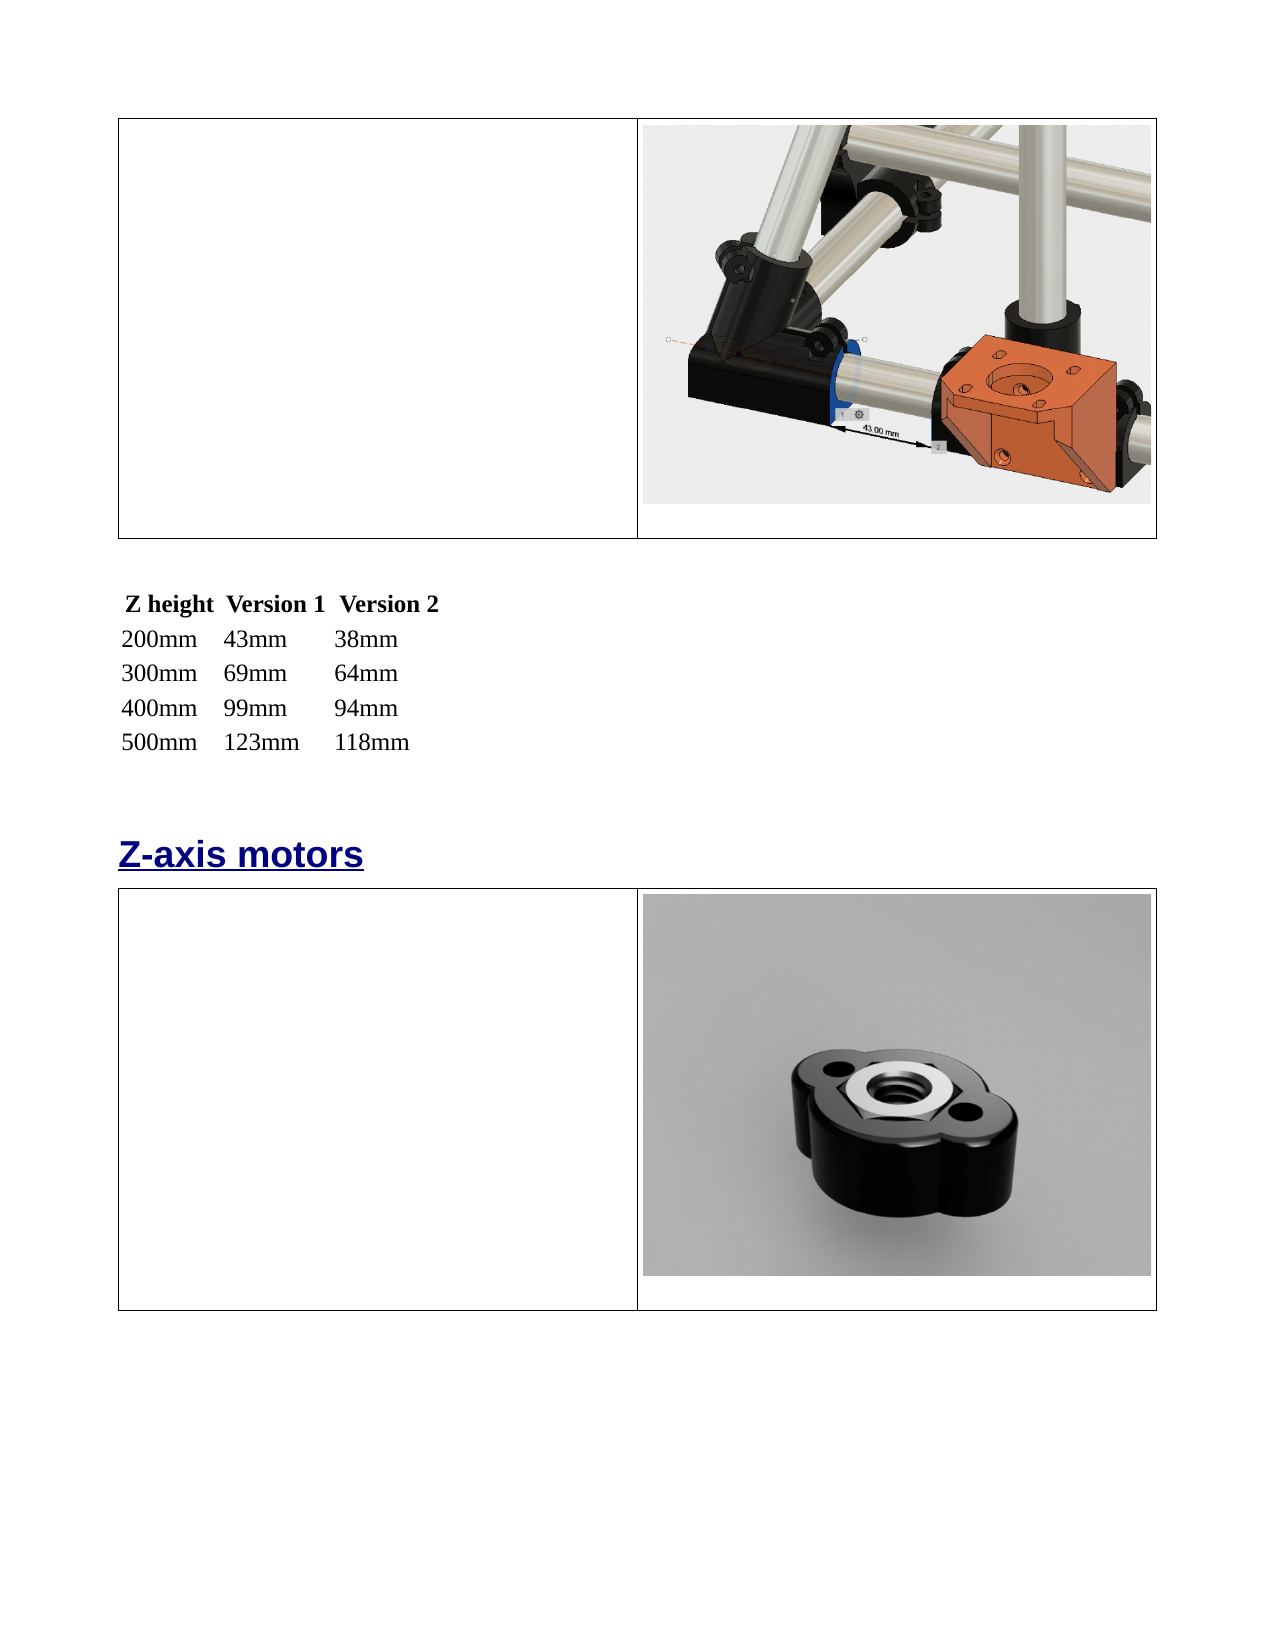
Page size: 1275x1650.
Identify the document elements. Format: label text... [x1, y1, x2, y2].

table_cell 300mm [118, 655, 220, 690]
table_header Z height [118, 586, 220, 621]
table_cell 500mm [118, 725, 220, 759]
table_cell [638, 119, 1156, 538]
table_cell 64mm [331, 655, 447, 690]
table_cell 400mm [118, 690, 220, 724]
table_cell 99mm [220, 690, 331, 724]
table_cell 69mm [220, 655, 331, 690]
table_cell 200mm [118, 621, 220, 655]
table_cell [119, 119, 637, 538]
table_header [119, 889, 637, 1309]
subtitle Z-axis motors [118, 832, 1157, 875]
table_cell 43mm [220, 621, 331, 655]
picture [643, 125, 1152, 504]
table_header Version 1 [220, 586, 331, 621]
table_cell 118mm [331, 725, 447, 759]
table_cell 38mm [331, 621, 447, 655]
table_header Version 2 [331, 586, 447, 621]
table_cell 123mm [220, 725, 331, 759]
table_cell 94mm [331, 690, 447, 724]
table_header [638, 889, 1156, 1309]
picture [643, 894, 1152, 1276]
